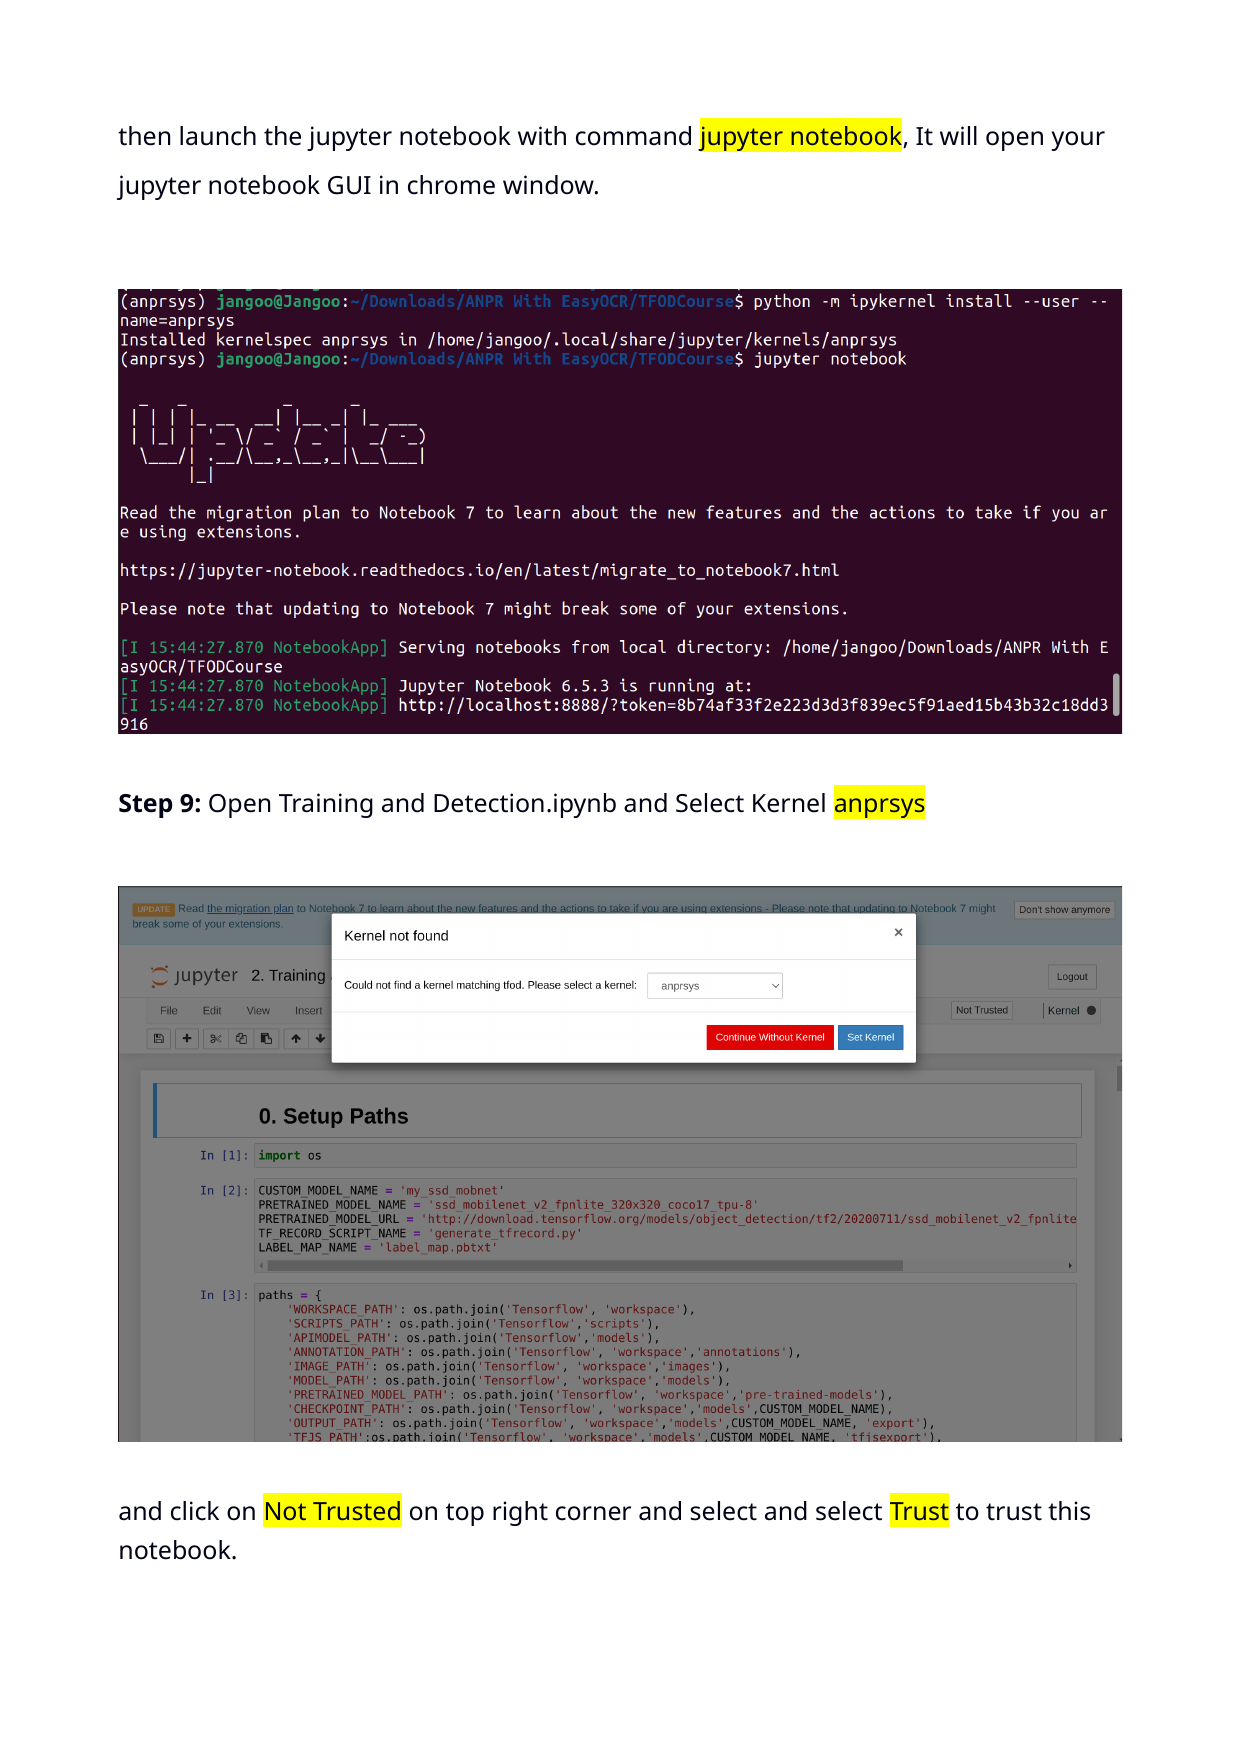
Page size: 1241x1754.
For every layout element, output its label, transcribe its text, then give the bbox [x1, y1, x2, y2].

picture [118, 886, 1123, 1442]
text Step 9: Open Training and Detection.ipynb and Select Kernel anprsys [118, 785, 1122, 819]
text then launch the jupyter notebook with command jupyter notebook, It will open your jupyter notebook GUI in chrome window. [118, 118, 1122, 202]
picture [118, 289, 1123, 734]
text and click on Not Trusted on top right corner and select and select Trust to trust this notebook. [118, 1493, 1122, 1606]
